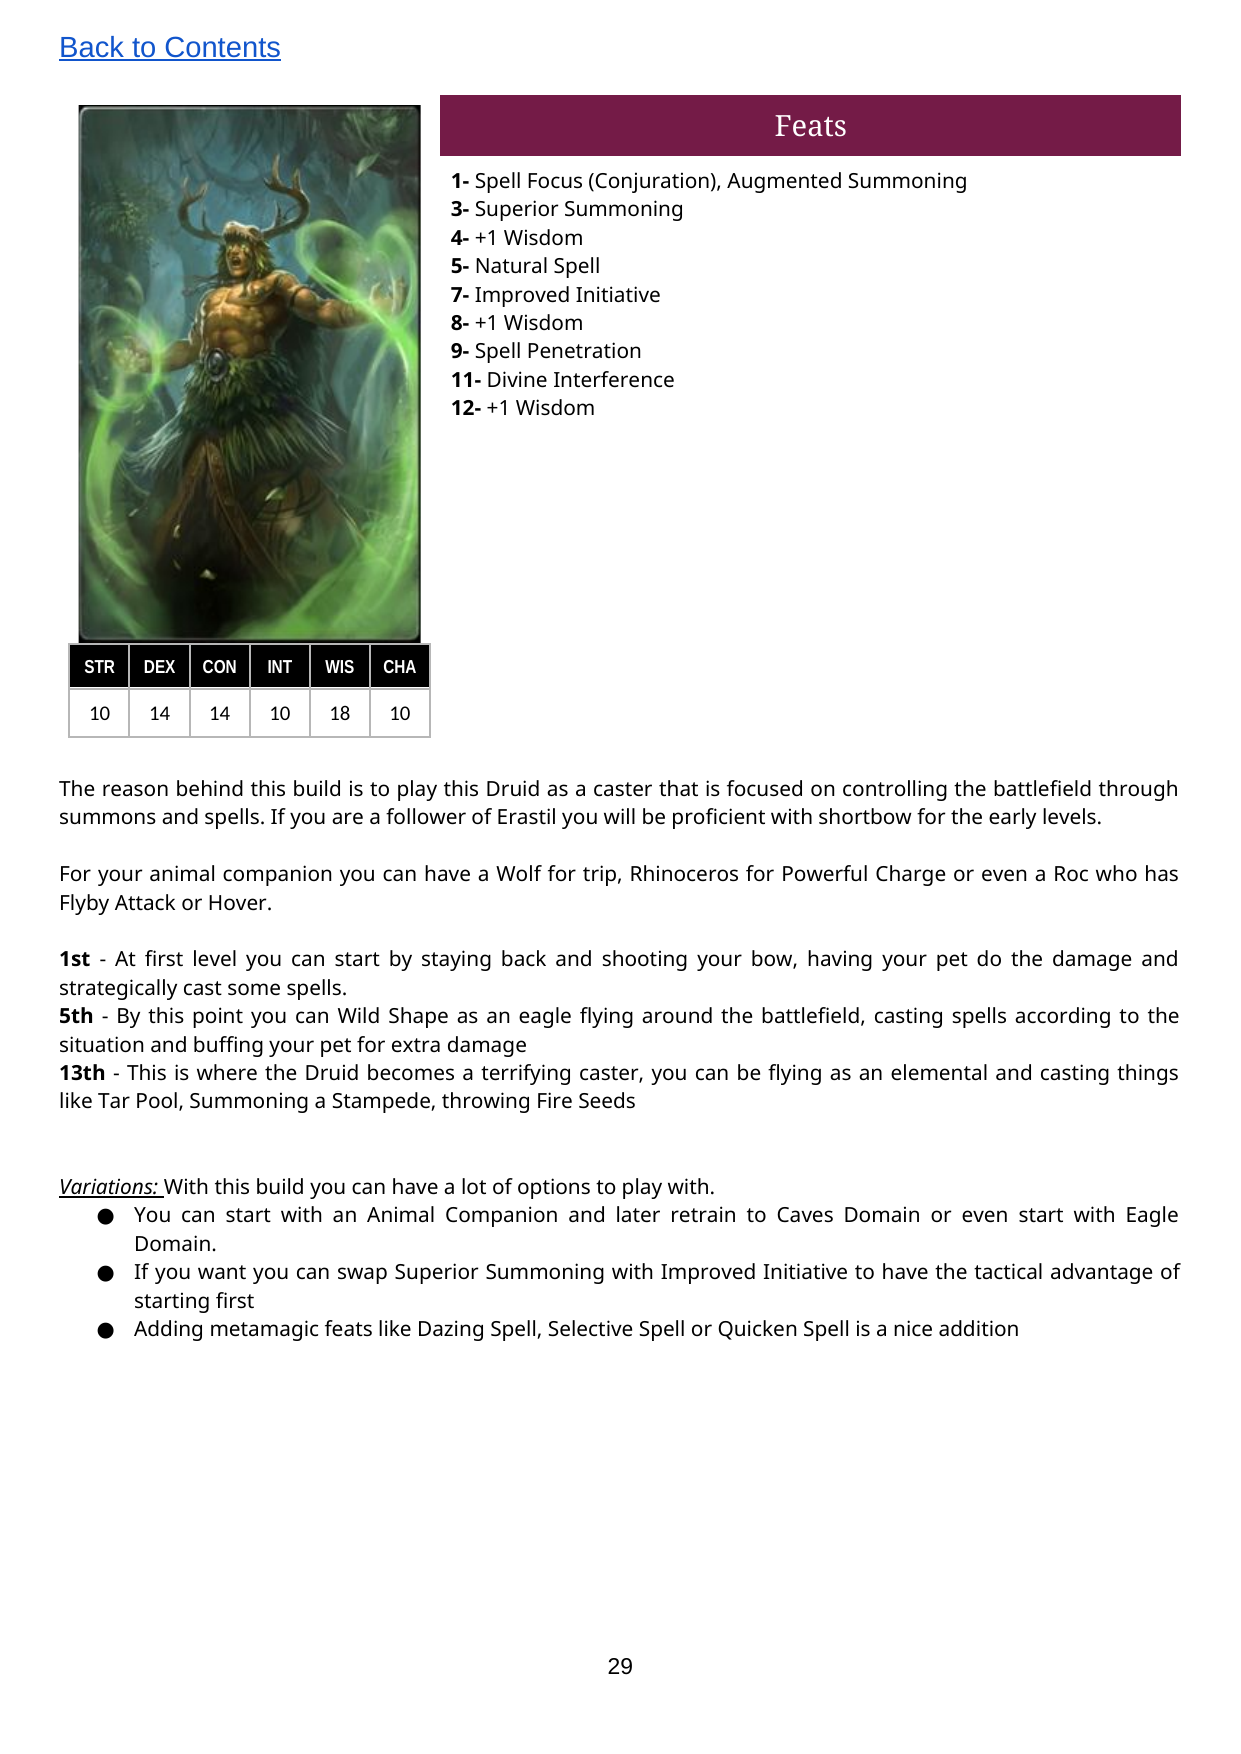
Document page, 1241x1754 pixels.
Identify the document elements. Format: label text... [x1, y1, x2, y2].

table_cell 1- Spell Focus (Conjuration), Augmented Summoning 3- Superior Summoning 4- +1 Wisdom 5- Natural Spell 7- Improved Initiative 8- +1 Wisdom 9- Spell Penetration 11- Divine Interference 12- +1 Wisdom [440, 156, 1181, 748]
list You can start with an Animal Companion and later retrain to Caves Domain or even start with Eagle Domain. [96, 1200, 1181, 1257]
text For your animal companion you can have a Wolf for trip, Rhinoceros for Powerful Charge or even a Roc who has Flyby Attack or Hover. [59, 859, 1181, 916]
table_cell [59, 95, 440, 748]
table_cell 10 [371, 690, 429, 736]
table_cell 18 [311, 690, 369, 736]
table_cell 10 [70, 690, 128, 736]
table_header WIS [311, 645, 369, 687]
table_cell 14 [130, 690, 189, 736]
table_header CON [191, 645, 249, 687]
list If you want you can swap Superior Summoning with Improved Initiative to have the tactical advantage of starting first [96, 1257, 1181, 1314]
table_header STR [70, 645, 128, 687]
picture [78, 105, 421, 643]
text Variations: With this build you can have a lot of options to play with. [59, 1172, 1181, 1200]
table_header CHA [371, 645, 429, 687]
text 13th - This is where the Druid becomes a terrifying caster, you can be flying as an elemental and casting things like Tar Pool, Summoning a Stampede, throwing Fire Seeds [59, 1058, 1181, 1115]
table_header DEX [130, 645, 189, 687]
table_cell 14 [191, 690, 249, 736]
table_header INT [251, 645, 309, 687]
text The reason behind this build is to play this Druid as a caster that is focused on controlling the battlefield through summons and spells. If you are a follower of Erastil you will be proficient with shortbow for the early levels. [59, 774, 1181, 831]
table_cell Feats [440, 95, 1181, 156]
list Adding metamagic feats like Dazing Spell, Selective Spell or Quicken Spell is a nice addition [96, 1314, 1181, 1343]
text 1st - At first level you can start by staying back and shooting your bow, having your pet do the damage and strategically cast some spells. [59, 944, 1181, 1001]
table_cell 10 [251, 690, 309, 736]
text 5th - By this point you can Wild Shape as an eagle flying around the battlefield, casting spells according to the situation and buffing your pet for extra damage [59, 1001, 1181, 1058]
